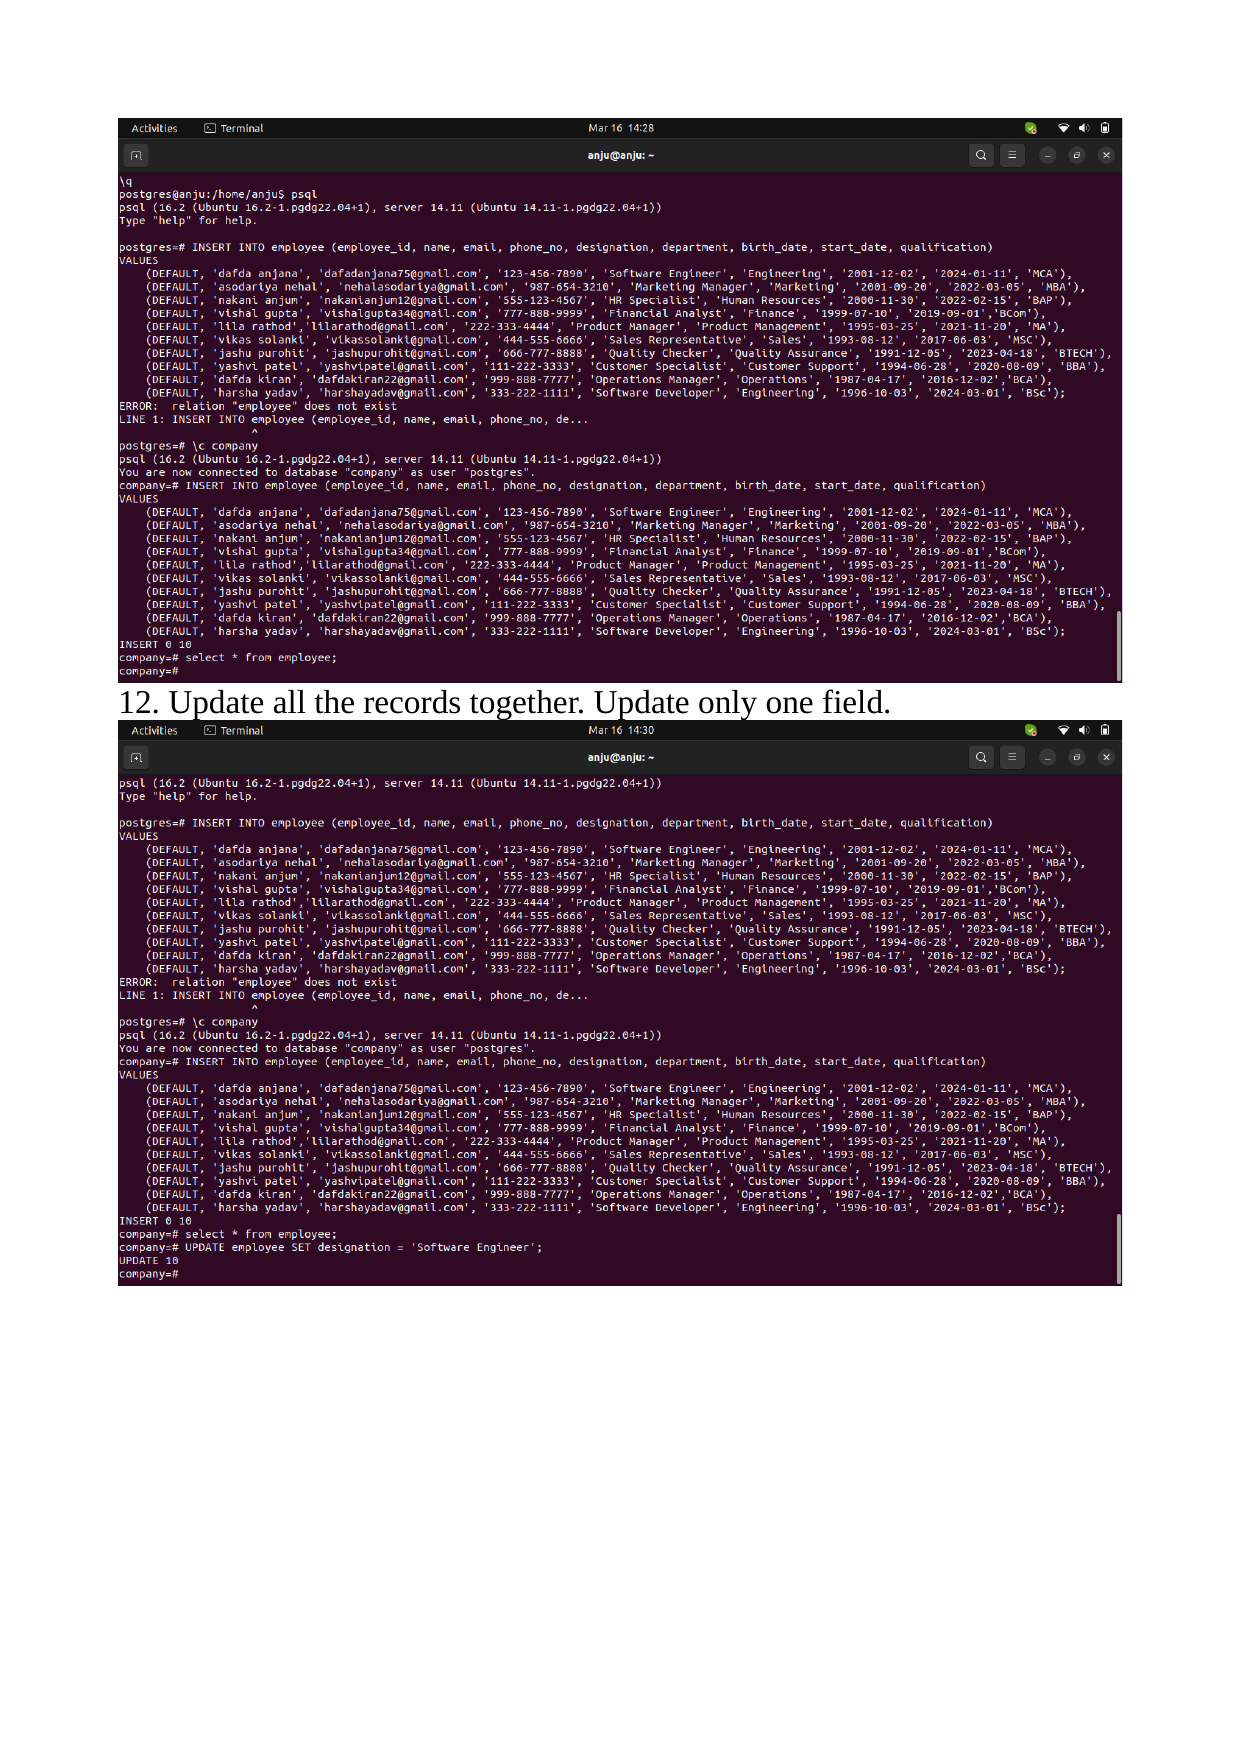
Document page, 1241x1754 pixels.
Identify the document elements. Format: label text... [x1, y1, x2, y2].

picture [118, 720, 1123, 1286]
text 12. Update all the records together. Update only one field. [118, 683, 1122, 720]
picture [118, 118, 1123, 683]
